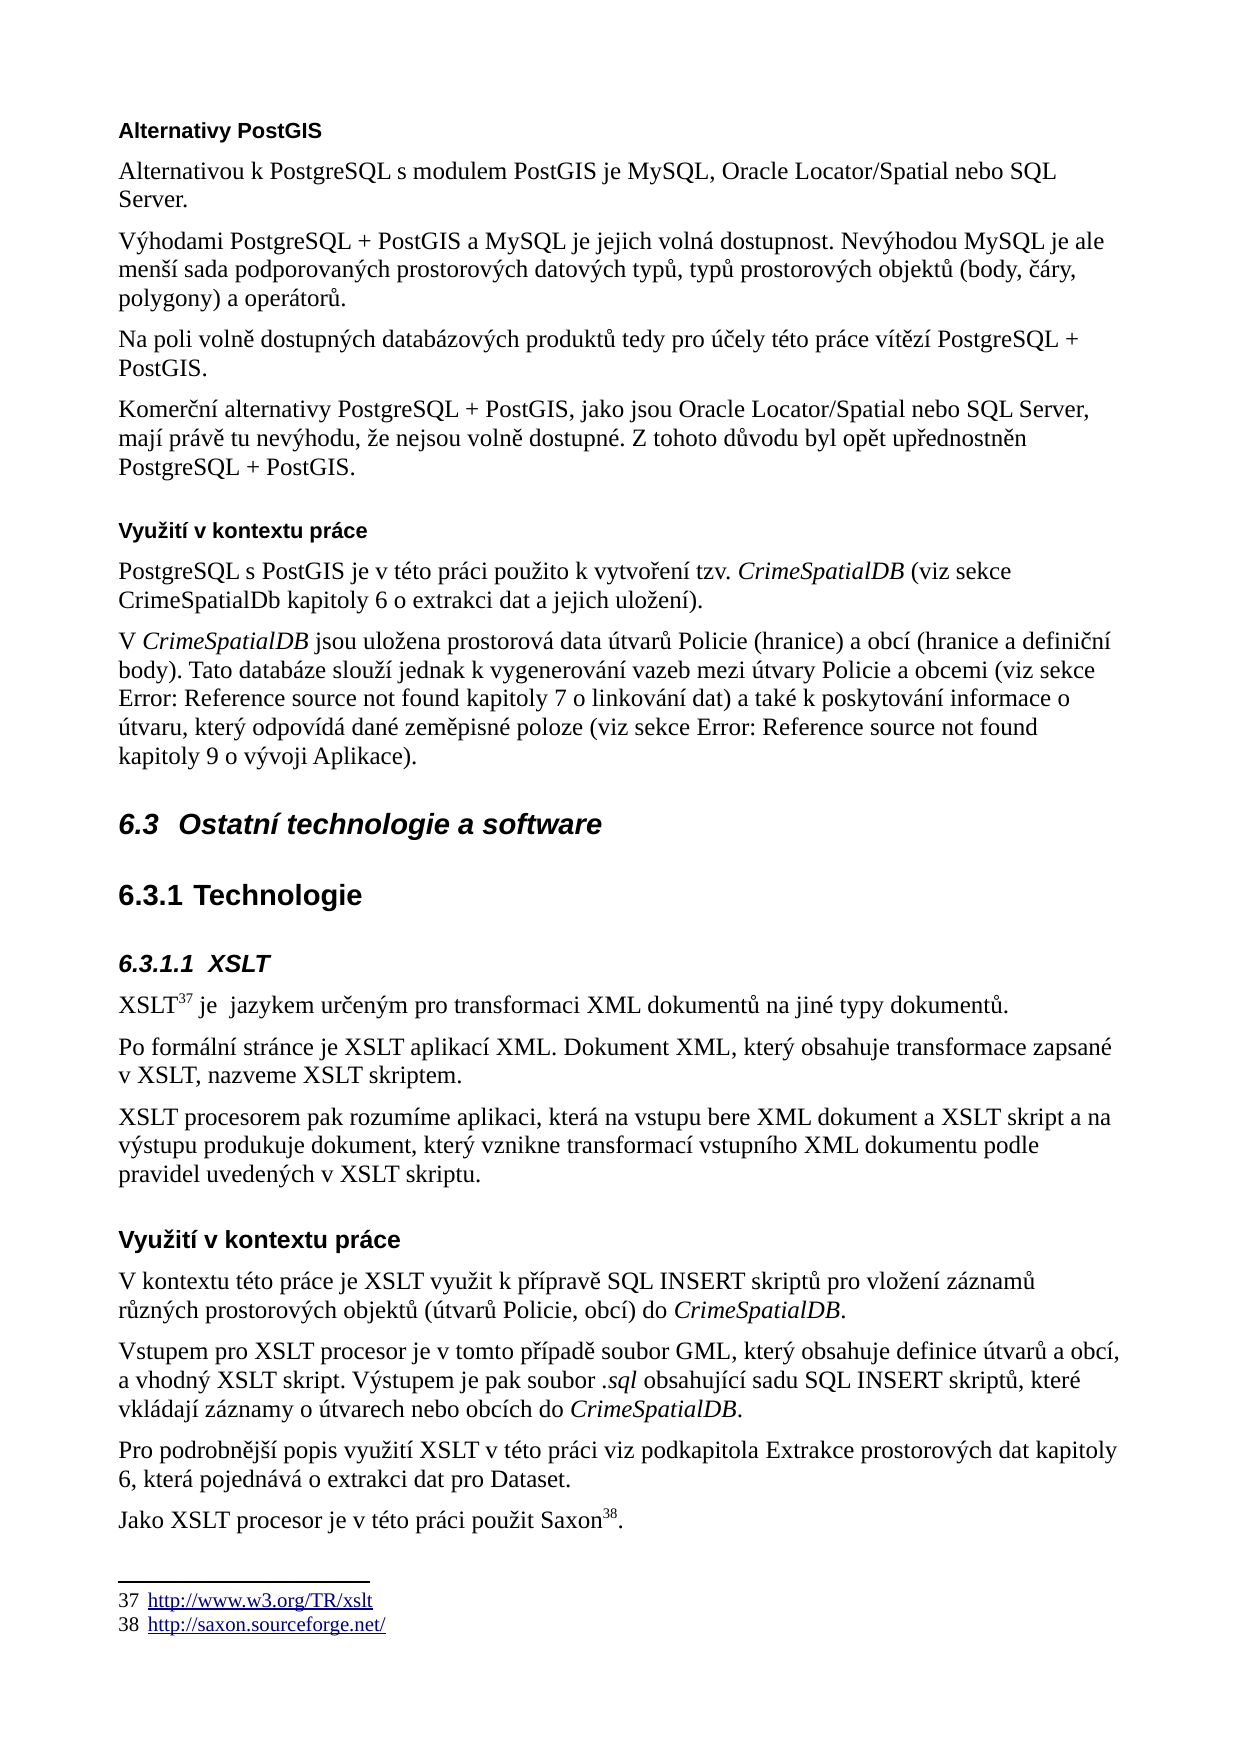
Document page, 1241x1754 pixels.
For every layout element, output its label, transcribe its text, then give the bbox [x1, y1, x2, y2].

text Po formální stránce je XSLT aplikací XML. Dokument XML, který obsahuje transformace zapsané v XSLT, nazveme XSLT skriptem. [118, 1032, 1122, 1089]
text http://www.w3.org/TR/xslt [118, 1588, 1122, 1612]
text PostgreSQL s PostGIS je v této práci použito k vytvoření tzv. CrimeSpatialDB (viz sekce CrimeSpatialDb kapitoly 6 o extrakci dat a jejich uložení). [118, 556, 1122, 613]
subtitle Využití v kontextu práce [118, 1225, 1122, 1254]
text Na poli volně dostupných databázových produktů tedy pro účely této práce vítězí PostgreSQL + PostGIS. [118, 324, 1122, 382]
text V kontextu této práce je XSLT využit k přípravě SQL INSERT skriptů pro vložení záznamů různých prostorových objektů (útvarů Policie, obcí) do CrimeSpatialDB. [118, 1266, 1122, 1324]
text Vstupem pro XSLT procesor je v tomto případě soubor GML, který obsahuje definice útvarů a obcí, a vhodný XSLT skript. Výstupem je pak soubor .sql obsahující sadu SQL INSERT skriptů, které vkládají záznamy o útvarech nebo obcích do CrimeSpatialDB. [118, 1336, 1122, 1423]
subtitle Využití v kontextu práce [118, 518, 1122, 543]
subtitle Technologie [118, 878, 1122, 912]
text http://saxon.sourceforge.net/ [118, 1612, 1122, 1636]
text Alternativou k PostgreSQL s modulem PostGIS je MySQL, Oracle Locator/Spatial nebo SQL Server. [118, 156, 1122, 213]
text XSLT je jazykem určeným pro transformaci XML dokumentů na jiné typy dokumentů. [118, 990, 1122, 1019]
text Jako XSLT procesor je v této práci použit Saxon. [118, 1505, 1122, 1534]
text Pro podrobnější popis využití XSLT v této práci viz podkapitola Extrakce prostorových dat kapitoly 6, která pojednává o extrakci dat pro Dataset. [118, 1435, 1122, 1493]
text V CrimeSpatialDB jsou uložena prostorová data útvarů Policie (hranice) a obcí (hranice a definiční body). Tato databáze slouží jednak k vygenerování vazeb mezi útvary Policie a obcemi (viz sekce Chyba: zdroj odkazu nenalezen kapitoly 7 o linkování dat) a také k poskytování informace o útvaru, který odpovídá dané zeměpisné poloze (viz sekce Chyba: zdroj odkazu nenalezen kapitoly 9 o vývoji Aplikace). [118, 626, 1122, 770]
text Komerční alternativy PostgreSQL + PostGIS, jako jsou Oracle Locator/Spatial nebo SQL Server, mají právě tu nevýhodu, že nejsou volně dostupné. Z tohoto důvodu byl opět upřednostněn PostgreSQL + PostGIS. [118, 394, 1122, 481]
subtitle Alternativy PostGIS [118, 118, 1122, 143]
subtitle XSLT [118, 949, 1122, 978]
subtitle Ostatní technologie a software [118, 807, 1122, 841]
text XSLT procesorem pak rozumíme aplikaci, která na vstupu bere XML dokument a XSLT skript a na výstupu produkuje dokument, který vznikne transformací vstupního XML dokumentu podle pravidel uvedených v XSLT skriptu. [118, 1102, 1122, 1188]
text Výhodami PostgreSQL + PostGIS a MySQL je jejich volná dostupnost. Nevýhodou MySQL je ale menší sada podporovaných prostorových datových typů, typů prostorových objektů (body, čáry, polygony) a operátorů. [118, 226, 1122, 312]
